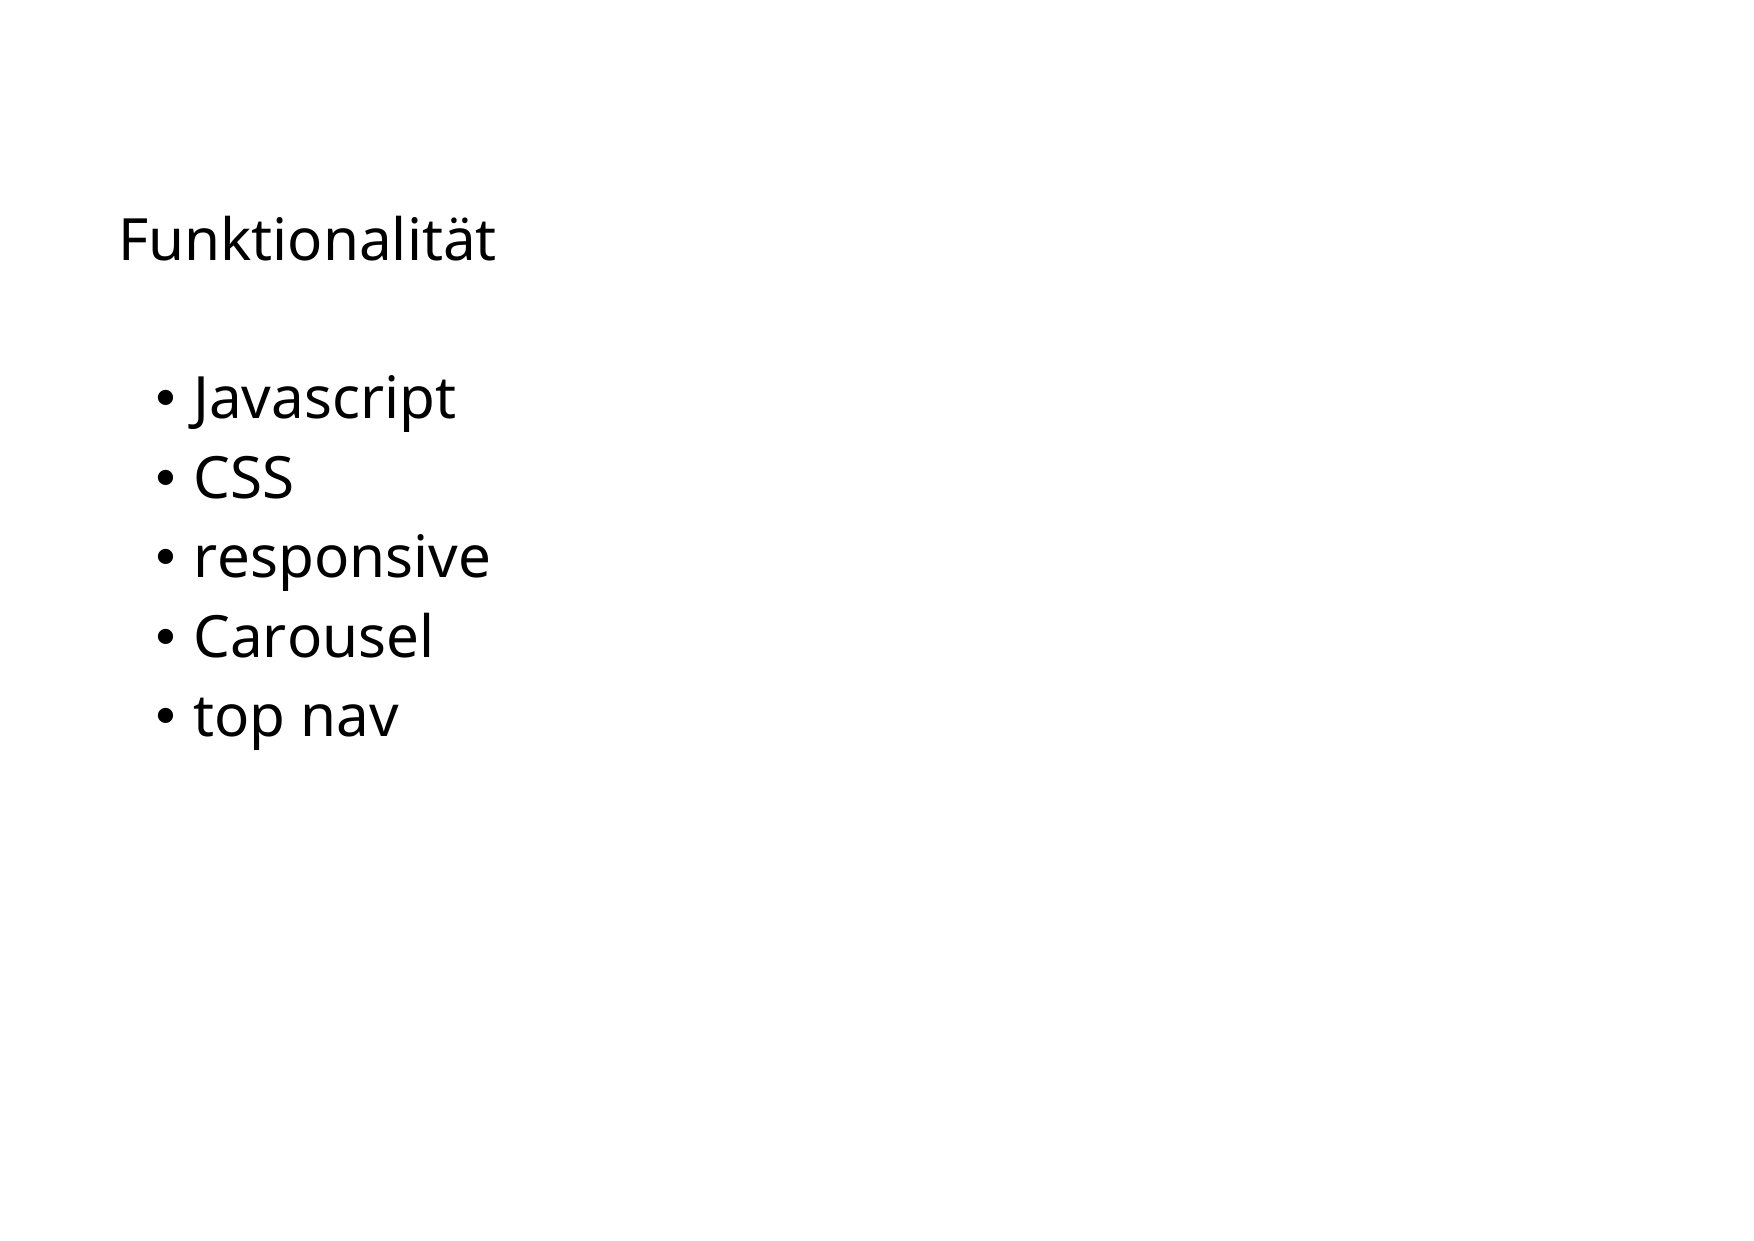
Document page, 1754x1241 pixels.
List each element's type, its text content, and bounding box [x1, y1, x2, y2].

text Funktionalität [118, 198, 1636, 277]
list responsive [156, 516, 1636, 595]
list Javascript [156, 357, 1636, 436]
list Carousel [156, 595, 1636, 674]
list CSS [156, 436, 1636, 516]
list top nav [156, 674, 1636, 754]
